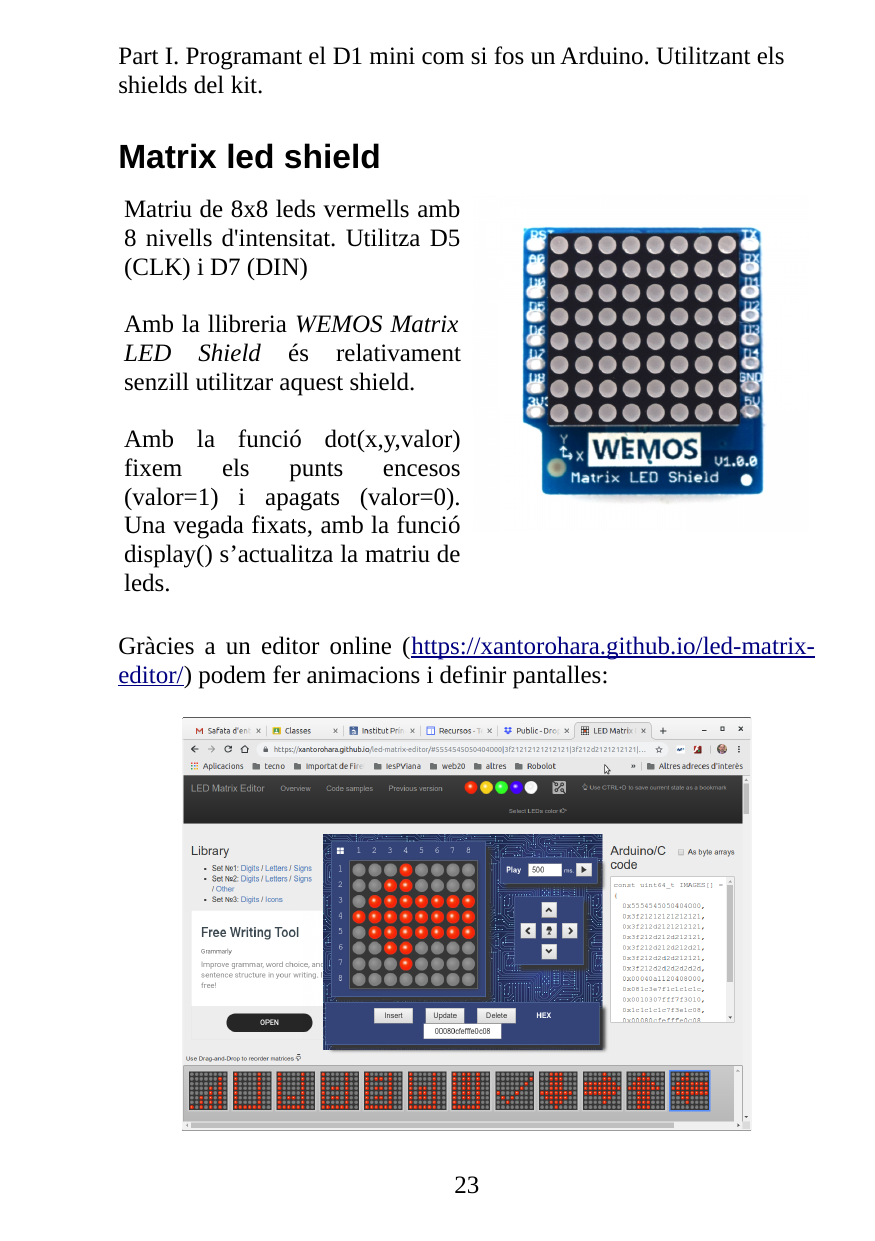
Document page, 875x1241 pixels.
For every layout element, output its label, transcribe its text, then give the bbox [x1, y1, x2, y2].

picture [182, 717, 752, 1131]
table_header [466, 189, 815, 631]
text Gràcies a un editor online (https://xantorohara.github.io/led-matrix-editor/) podem fer animacions i definir pantalles: [118, 631, 815, 689]
picture [472, 194, 810, 532]
subtitle Matrix led shield [118, 137, 815, 176]
table_header Matriu de 8x8 leds vermells amb 8 nivells d'intensitat. Utilitza D5 (CLK) i D7 (DIN) Amb la llibreria WEMOS Matrix LED Shield és relativament senzill utilitzar aquest shield. Amb la funció dot(x,y,valor) fixem els punts encesos (valor=1) i apagats (valor=0). Una vegada fixats, amb la funció display() s’actualitza la matriu de leds. [118, 189, 466, 631]
